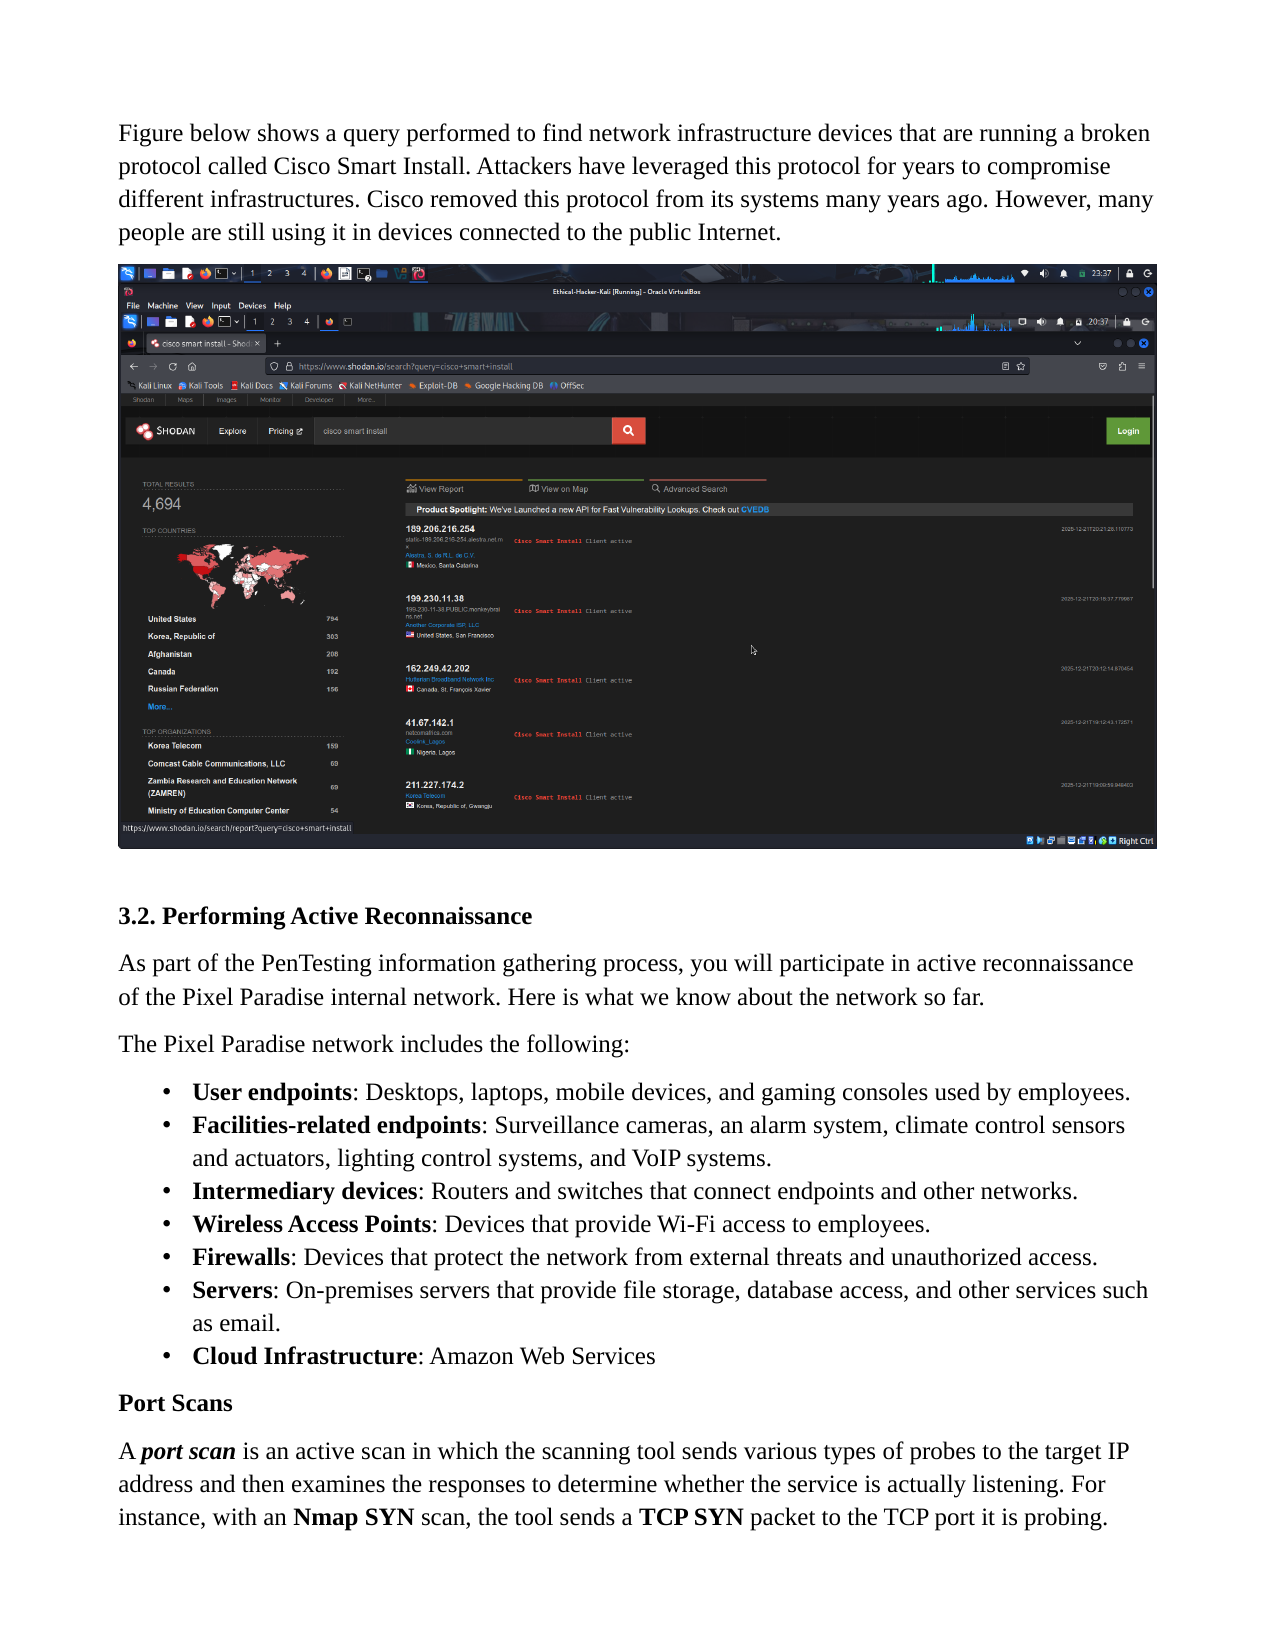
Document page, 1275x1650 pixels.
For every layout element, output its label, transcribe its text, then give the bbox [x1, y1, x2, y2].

text As part of the PenTesting information gathering process, you will participate in active reconnaissance of the Pixel Paradise internal network. Here is what we know about the network so far. [118, 948, 1157, 1010]
list Cloud Infrastructure: Amazon Web Services [162, 1341, 1157, 1370]
text Figure below shows a query performed to find network infrastructure devices that are running a broken protocol called Cisco Smart Install. Attackers have leveraged this protocol for years to compromise different infrastructures. Cisco removed this protocol from its systems many years ago. However, many people are still using it in devices connected to the public Internet. [118, 118, 1157, 246]
text The Pixel Paradise network includes the following: [118, 1029, 1157, 1058]
text A port scan is an active scan in which the scanning tool sends various types of probes to the target IP address and then examines the responses to determine whether the service is actually listening. For instance, with an Nmap SYN scan, the tool sends a TCP SYN packet to the TCP port it is probing. [118, 1436, 1157, 1531]
list Servers: On-premises servers that provide file storage, database access, and other services such as email. [162, 1275, 1157, 1337]
text 3.2. Performing Active Reconnaissance [118, 901, 1157, 930]
list User endpoints: Desktops, laptops, mobile devices, and gaming consoles used by employees. [162, 1077, 1157, 1106]
text Port Scans [118, 1388, 1157, 1417]
list Facilities-related endpoints: Surveillance cameras, an alarm system, climate control sensors and actuators, lighting control systems, and VoIP systems. [162, 1110, 1157, 1172]
list Firewalls: Devices that protect the network from external threats and unauthorized access. [162, 1242, 1157, 1271]
list Intermediary devices: Routers and switches that connect endpoints and other networks. [162, 1176, 1157, 1204]
list Wireless Access Points: Devices that provide Wi-Fi access to employees. [162, 1209, 1157, 1238]
picture [118, 264, 1157, 849]
